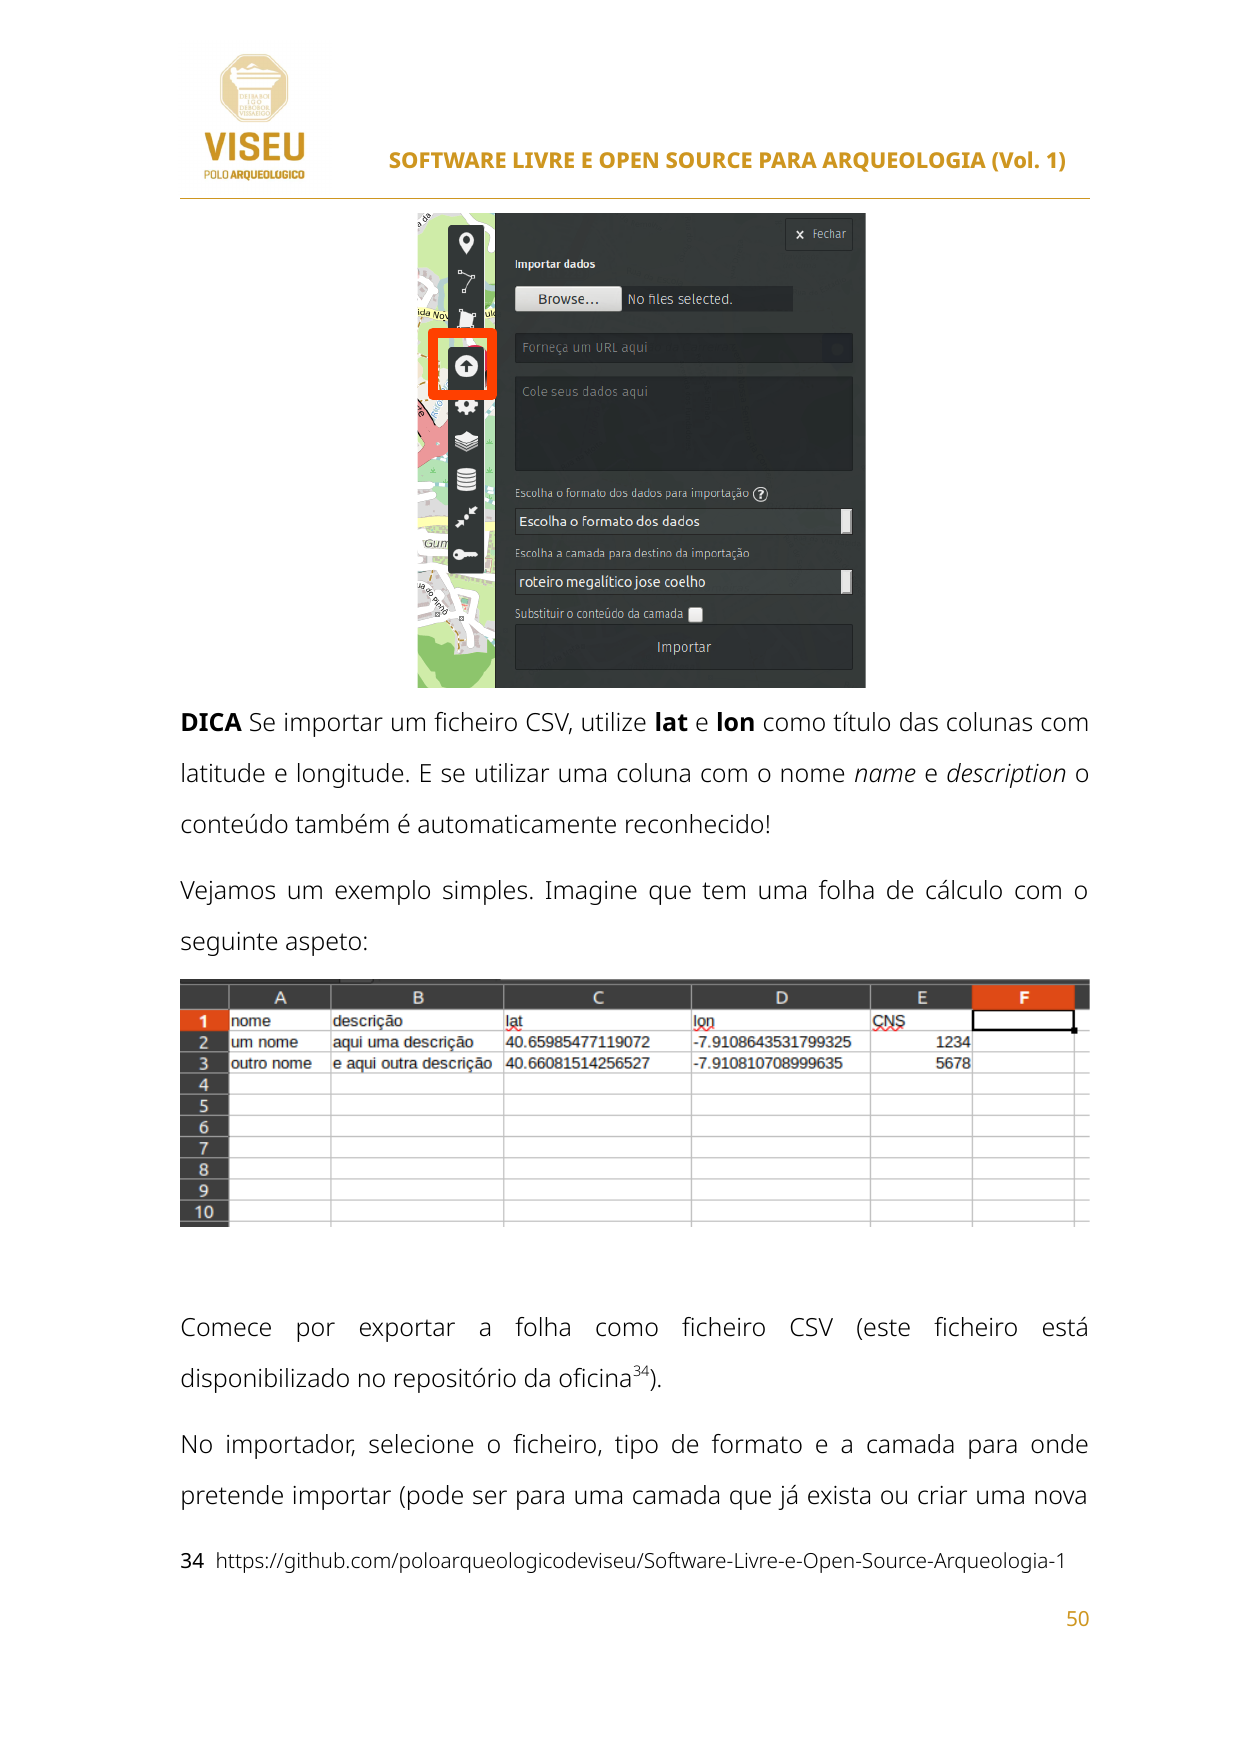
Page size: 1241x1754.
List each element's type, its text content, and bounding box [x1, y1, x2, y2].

text No importador, selecione o ficheiro, tipo de formato e a camada para onde pretende importar (pode ser para uma camada que já exista ou criar uma nova [180, 1426, 1090, 1511]
picture [417, 213, 866, 688]
text Comece por exportar a folha como ficheiro CSV (este ficheiro está disponibilizado no repositório da oficina). [180, 1309, 1090, 1395]
picture [180, 979, 1090, 1227]
text https://github.com/poloarqueologicodeviseu/Software-Livre-e-Open-Source-Arqueologia-1 [180, 1547, 1090, 1575]
text Vejamos um exemplo simples. Imagine que tem uma folha de cálculo com o seguinte aspeto: [180, 872, 1090, 958]
text DICA Se importar um ficheiro CSV, utilize lat e lon como título das colunas com latitude e longitude. E se utilizar uma coluna com o nome name e description o conteúdo também é automaticamente reconhecido! [180, 228, 1090, 841]
